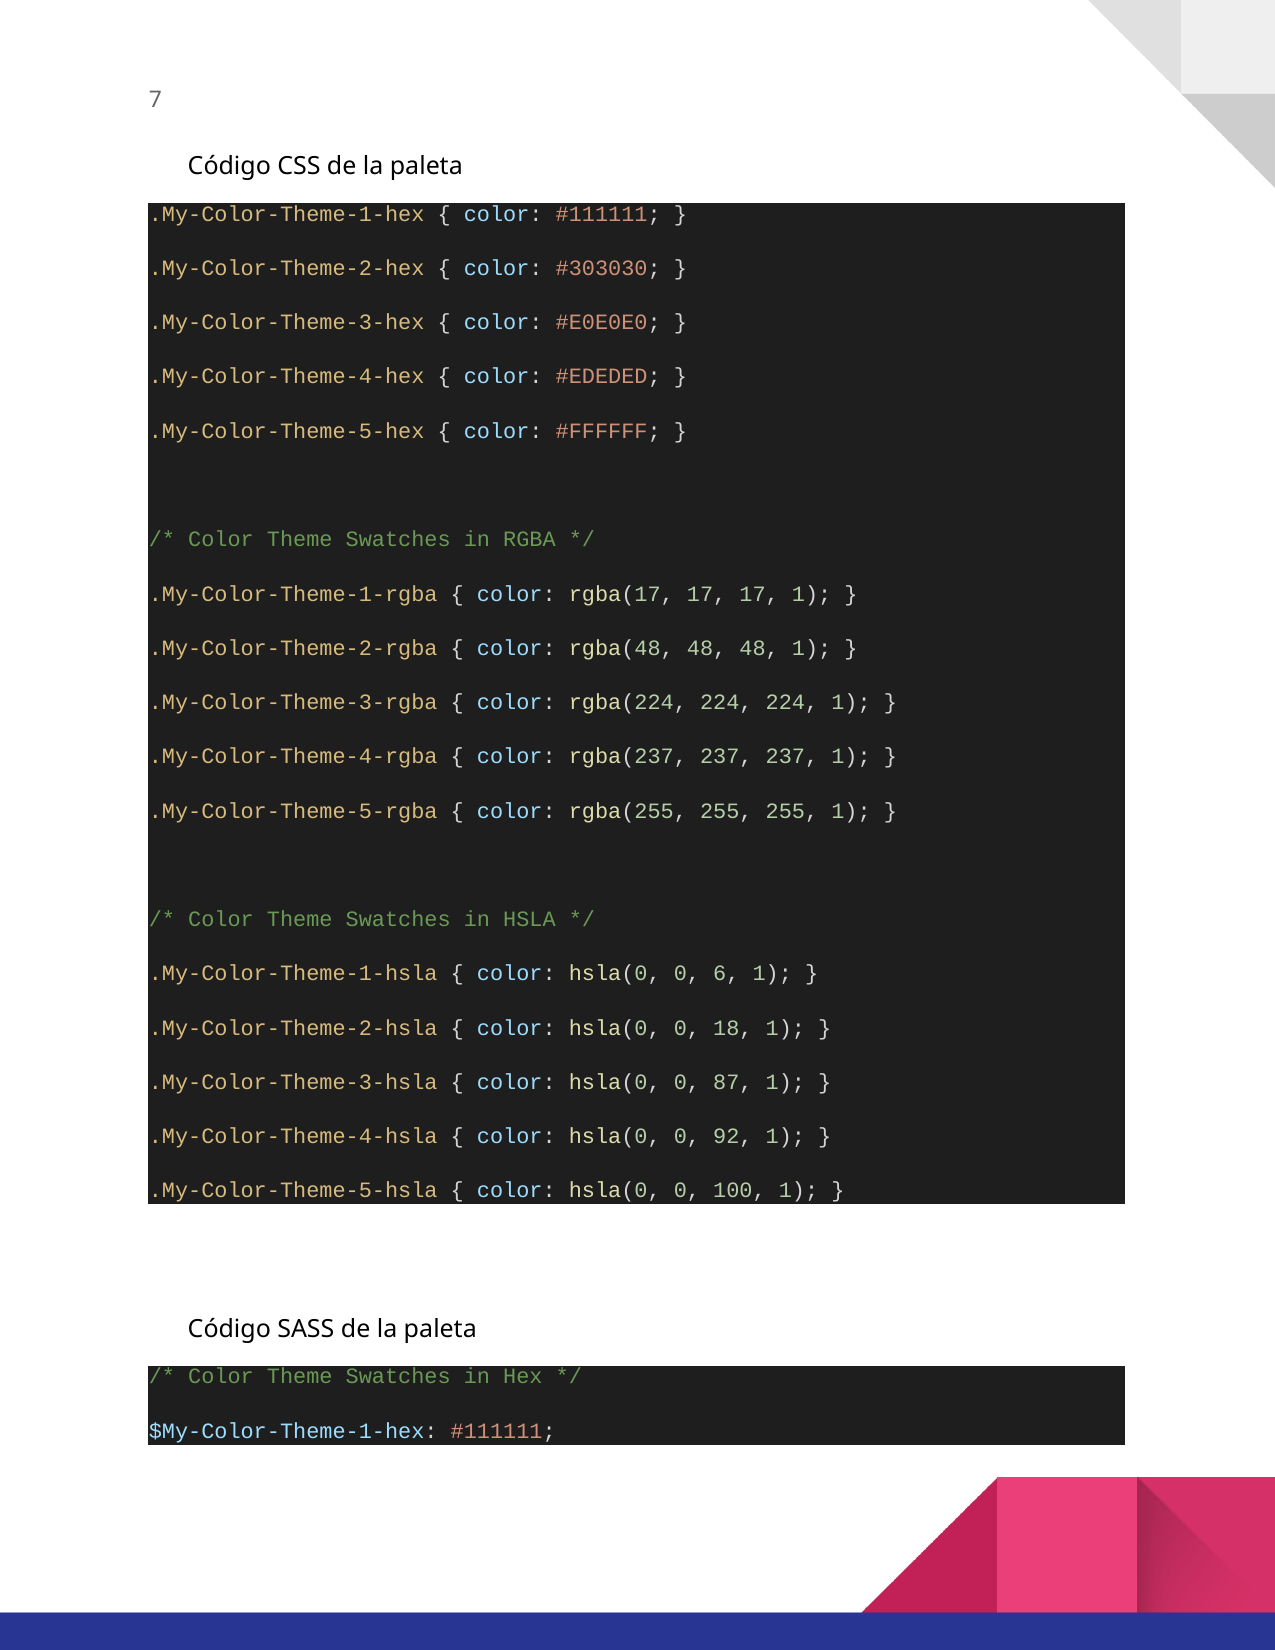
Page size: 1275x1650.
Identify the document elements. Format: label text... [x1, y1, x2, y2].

text /* Color Theme Swatches in Hex */ [148, 1366, 1125, 1390]
text .My-Color-Theme-1-hex { color: #111111; } [148, 203, 1125, 228]
text .My-Color-Theme-2-hex { color: #303030; } [148, 257, 1125, 282]
text .My-Color-Theme-3-rgba { color: rgba(224, 224, 224, 1); } [148, 691, 1125, 716]
picture [0, 1475, 1275, 1650]
text .My-Color-Theme-4-hex { color: #EDEDED; } [148, 366, 1125, 390]
picture [1087, 0, 1275, 188]
text .My-Color-Theme-5-rgba { color: rgba(255, 255, 255, 1); } [148, 800, 1125, 824]
text .My-Color-Theme-2-hsla { color: hsla(0, 0, 18, 1); } [148, 1017, 1125, 1042]
subtitle Código CSS de la paleta [187, 148, 1125, 182]
text .My-Color-Theme-4-rgba { color: rgba(237, 237, 237, 1); } [148, 746, 1125, 770]
text /* Color Theme Swatches in RGBA */ [148, 528, 1125, 553]
text .My-Color-Theme-1-hsla { color: hsla(0, 0, 6, 1); } [148, 963, 1125, 987]
text .My-Color-Theme-3-hsla { color: hsla(0, 0, 87, 1); } [148, 1071, 1125, 1096]
text /* Color Theme Swatches in HSLA */ [148, 908, 1125, 933]
text .My-Color-Theme-1-rgba { color: rgba(17, 17, 17, 1); } [148, 583, 1125, 607]
text .My-Color-Theme-4-hsla { color: hsla(0, 0, 92, 1); } [148, 1125, 1125, 1150]
text .My-Color-Theme-2-rgba { color: rgba(48, 48, 48, 1); } [148, 637, 1125, 662]
text .My-Color-Theme-5-hex { color: #FFFFFF; } [148, 420, 1125, 445]
text $My-Color-Theme-1-hex: #111111; [148, 1420, 1125, 1445]
subtitle Código SASS de la paleta [187, 1311, 1125, 1345]
text .My-Color-Theme-3-hex { color: #E0E0E0; } [148, 311, 1125, 336]
text .My-Color-Theme-5-hsla { color: hsla(0, 0, 100, 1); } [148, 1180, 1125, 1204]
